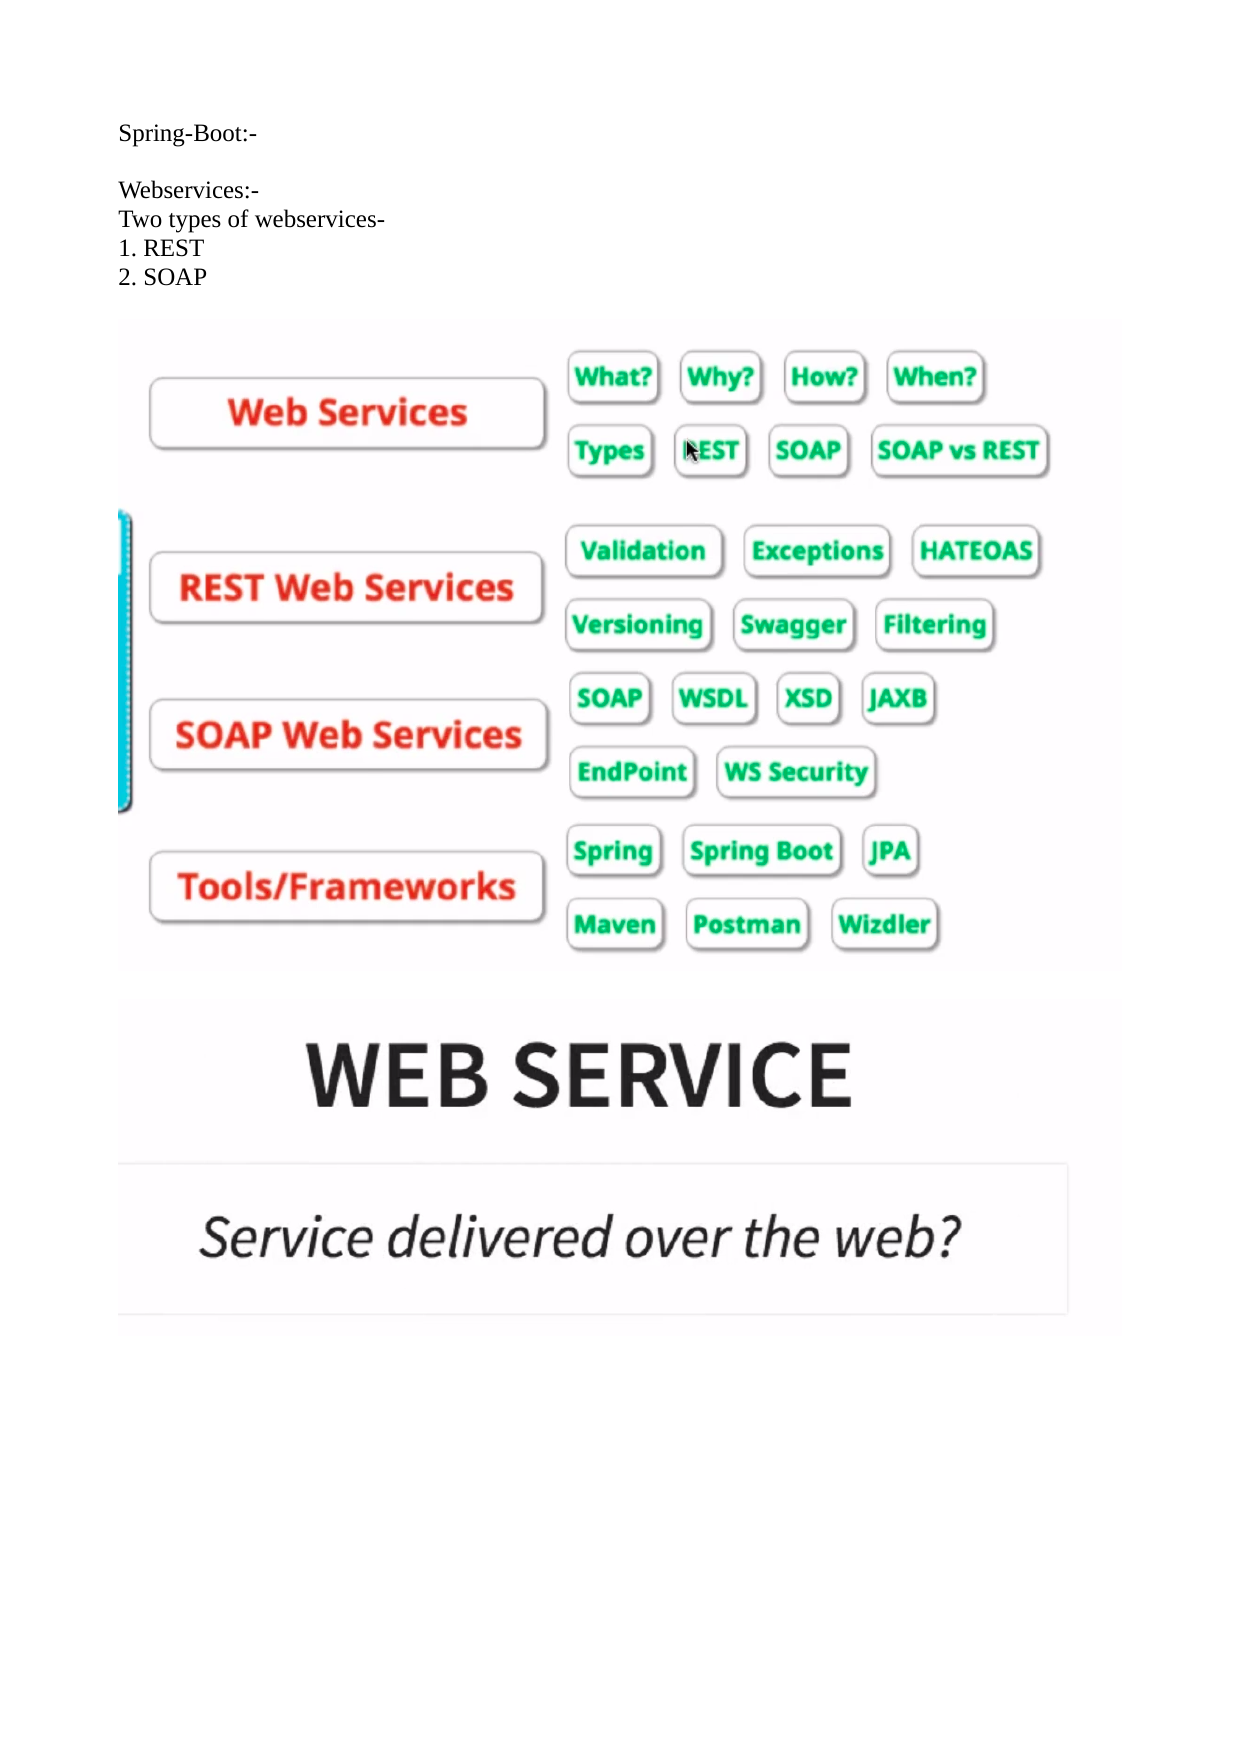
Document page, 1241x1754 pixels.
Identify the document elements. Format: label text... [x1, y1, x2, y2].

text 2. SOAP [118, 262, 1122, 291]
text Webservices:- [118, 176, 1122, 204]
text 1. REST [118, 233, 1122, 262]
picture [118, 999, 1123, 1336]
picture [118, 319, 1123, 971]
text Spring-Boot:- [118, 118, 1122, 147]
text Two types of webservices- [118, 204, 1122, 233]
